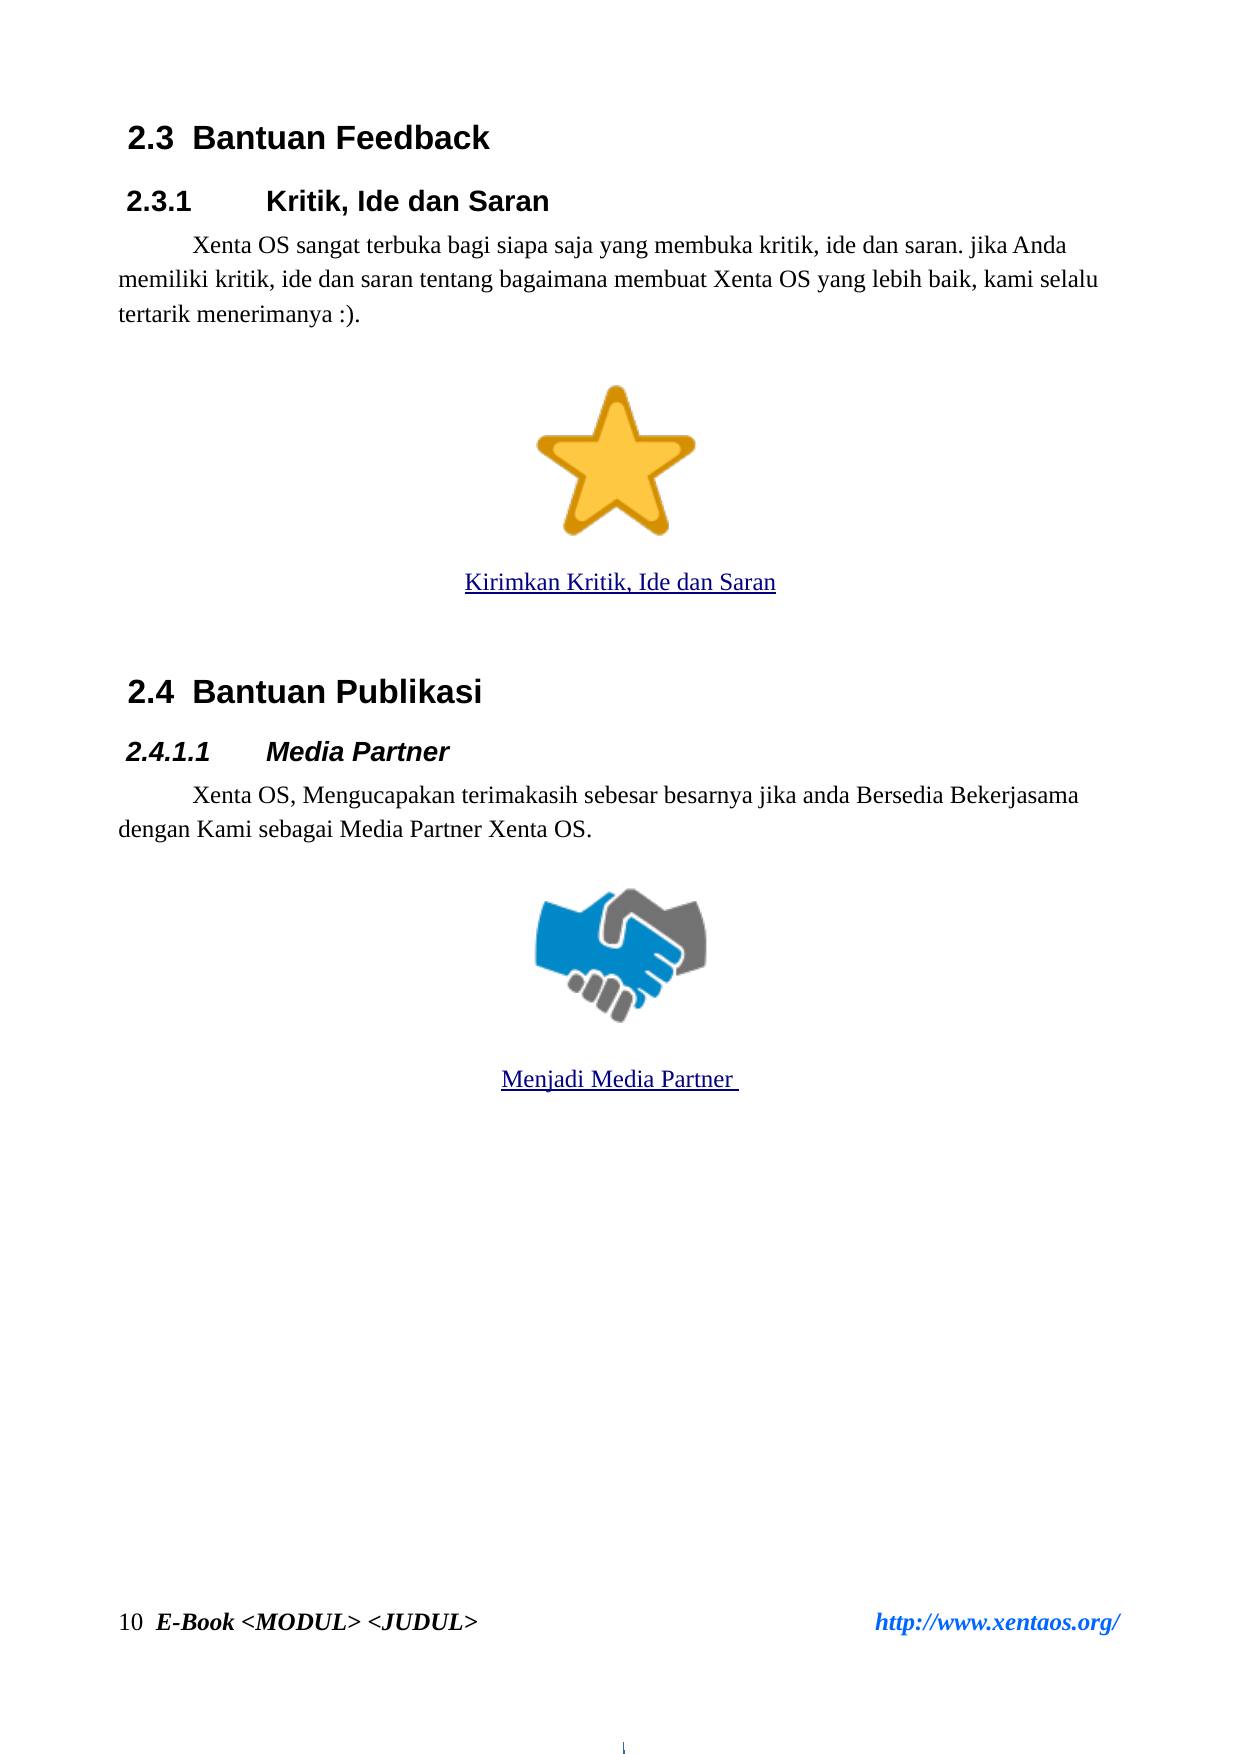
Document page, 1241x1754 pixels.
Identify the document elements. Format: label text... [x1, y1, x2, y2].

picture [463, 368, 777, 562]
subtitle Bantuan Feedback [118, 118, 1122, 157]
subtitle Media Partner [118, 736, 1122, 767]
subtitle Bantuan Publikasi [118, 672, 1122, 711]
text Xenta OS sangat terbuka bagi siapa saja yang membuka kritik, ide dan saran. jika Anda memiliki kritik, ide dan saran tentang bagaimana membuat Xenta OS yang lebih baik, kami selalu tertarik menerimanya :). [118, 230, 1122, 328]
picture [463, 848, 777, 1045]
text Xenta OS, Mengucapakan terimakasih sebesar besarnya jika anda Bersedia Bekerjasama dengan Kami sebagai Media Partner Xenta OS. [118, 780, 1122, 843]
text Menjadi Media Partner [118, 1064, 1122, 1093]
text Kirimkan Kritik, Ide dan Saran [118, 567, 1122, 596]
subtitle Kritik, Ide dan Saran [118, 184, 1122, 218]
